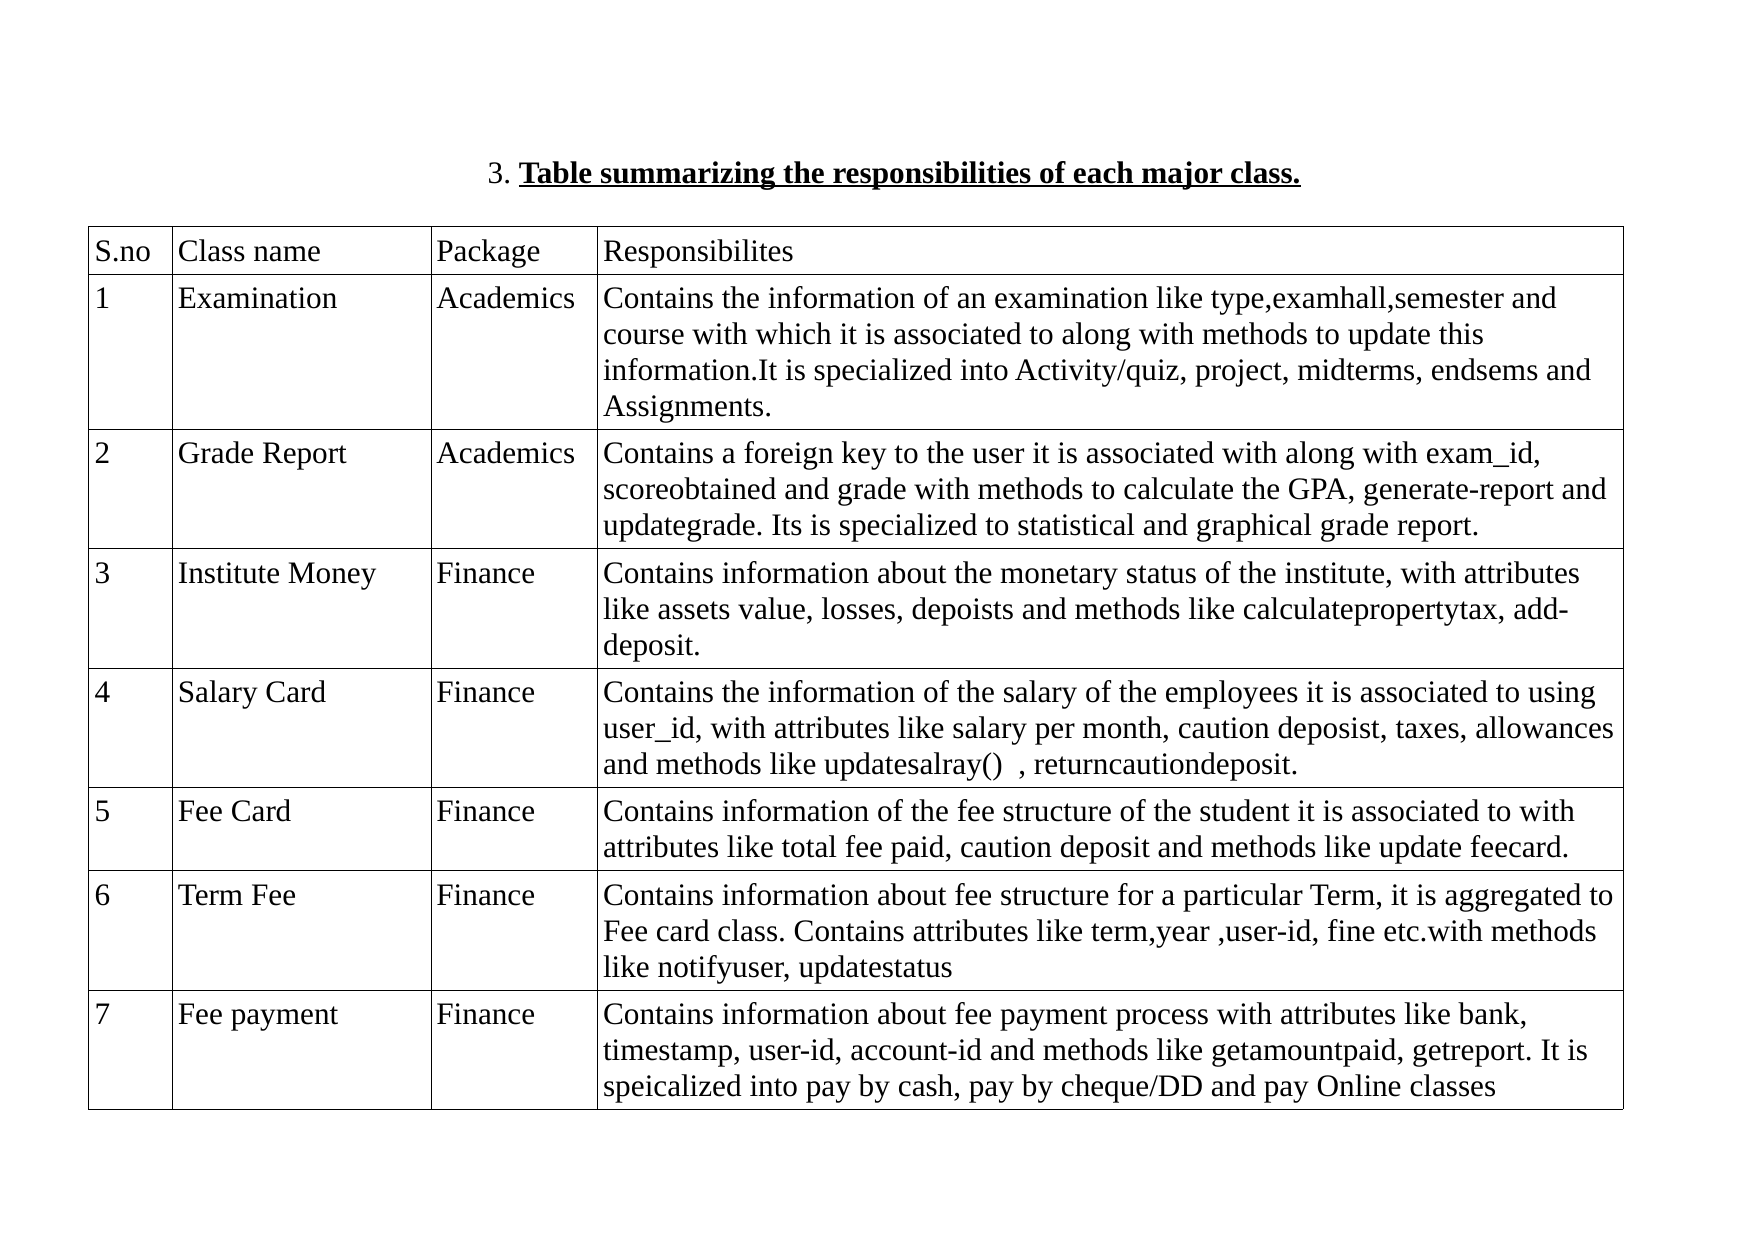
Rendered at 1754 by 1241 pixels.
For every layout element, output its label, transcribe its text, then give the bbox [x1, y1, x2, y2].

table_cell 3 [89, 549, 172, 667]
table_cell 5 [89, 788, 172, 870]
table_cell 4 [89, 669, 172, 787]
table_cell Examination [173, 275, 431, 429]
table_cell Term Fee [173, 871, 431, 990]
table_cell Grade Report [173, 430, 431, 548]
table_cell Finance [432, 991, 597, 1109]
table_cell Finance [432, 549, 597, 667]
table_cell 7 [89, 991, 172, 1109]
table_cell Contains the information of the salary of the employees it is associated to using user_id, with attributes like salary per month, caution deposist, taxes, allowances and methods like updatesalray() , returncautiondeposit. [598, 669, 1623, 787]
table_cell Academics [432, 275, 597, 429]
table_cell Academics [432, 430, 597, 548]
table_cell Finance [432, 871, 597, 990]
table_cell Institute Money [173, 549, 431, 667]
table_header Package [432, 227, 597, 273]
table_header S.no [89, 227, 172, 273]
table_cell 1 [89, 275, 172, 429]
table_cell Contains information about fee structure for a particular Term, it is aggregated to Fee card class. Contains attributes like term,year ,user-id, fine etc.with methods like notifyuser, updatestatus [598, 871, 1623, 990]
table_cell Contains information about fee payment process with attributes like bank, timestamp, user-id, account-id and methods like getamountpaid, getreport. It is speicalized into pay by cash, pay by cheque/DD and pay Online classes [598, 991, 1623, 1109]
text 3. Table summarizing the responsibilities of each major class. [118, 154, 1636, 190]
table_cell Fee Card [173, 788, 431, 870]
table_cell Finance [432, 788, 597, 870]
table_cell Contains the information of an examination like type,examhall,semester and course with which it is associated to along with methods to update this information.It is specialized into Activity/quiz, project, midterms, endsems and Assignments. [598, 275, 1623, 429]
table_cell Contains a foreign key to the user it is associated with along with exam_id, scoreobtained and grade with methods to calculate the GPA, generate-report and updategrade. Its is specialized to statistical and graphical grade report. [598, 430, 1623, 548]
table_cell Contains information of the fee structure of the student it is associated to with attributes like total fee paid, caution deposit and methods like update feecard. [598, 788, 1623, 870]
table_cell 6 [89, 871, 172, 990]
table_cell Salary Card [173, 669, 431, 787]
table_cell 2 [89, 430, 172, 548]
table_cell Finance [432, 669, 597, 787]
table_cell Contains information about the monetary status of the institute, with attributes like assets value, losses, depoists and methods like calculatepropertytax, add-deposit. [598, 549, 1623, 667]
table_header Class name [173, 227, 431, 273]
table_cell Fee payment [173, 991, 431, 1109]
table_header Responsibilites [598, 227, 1623, 273]
